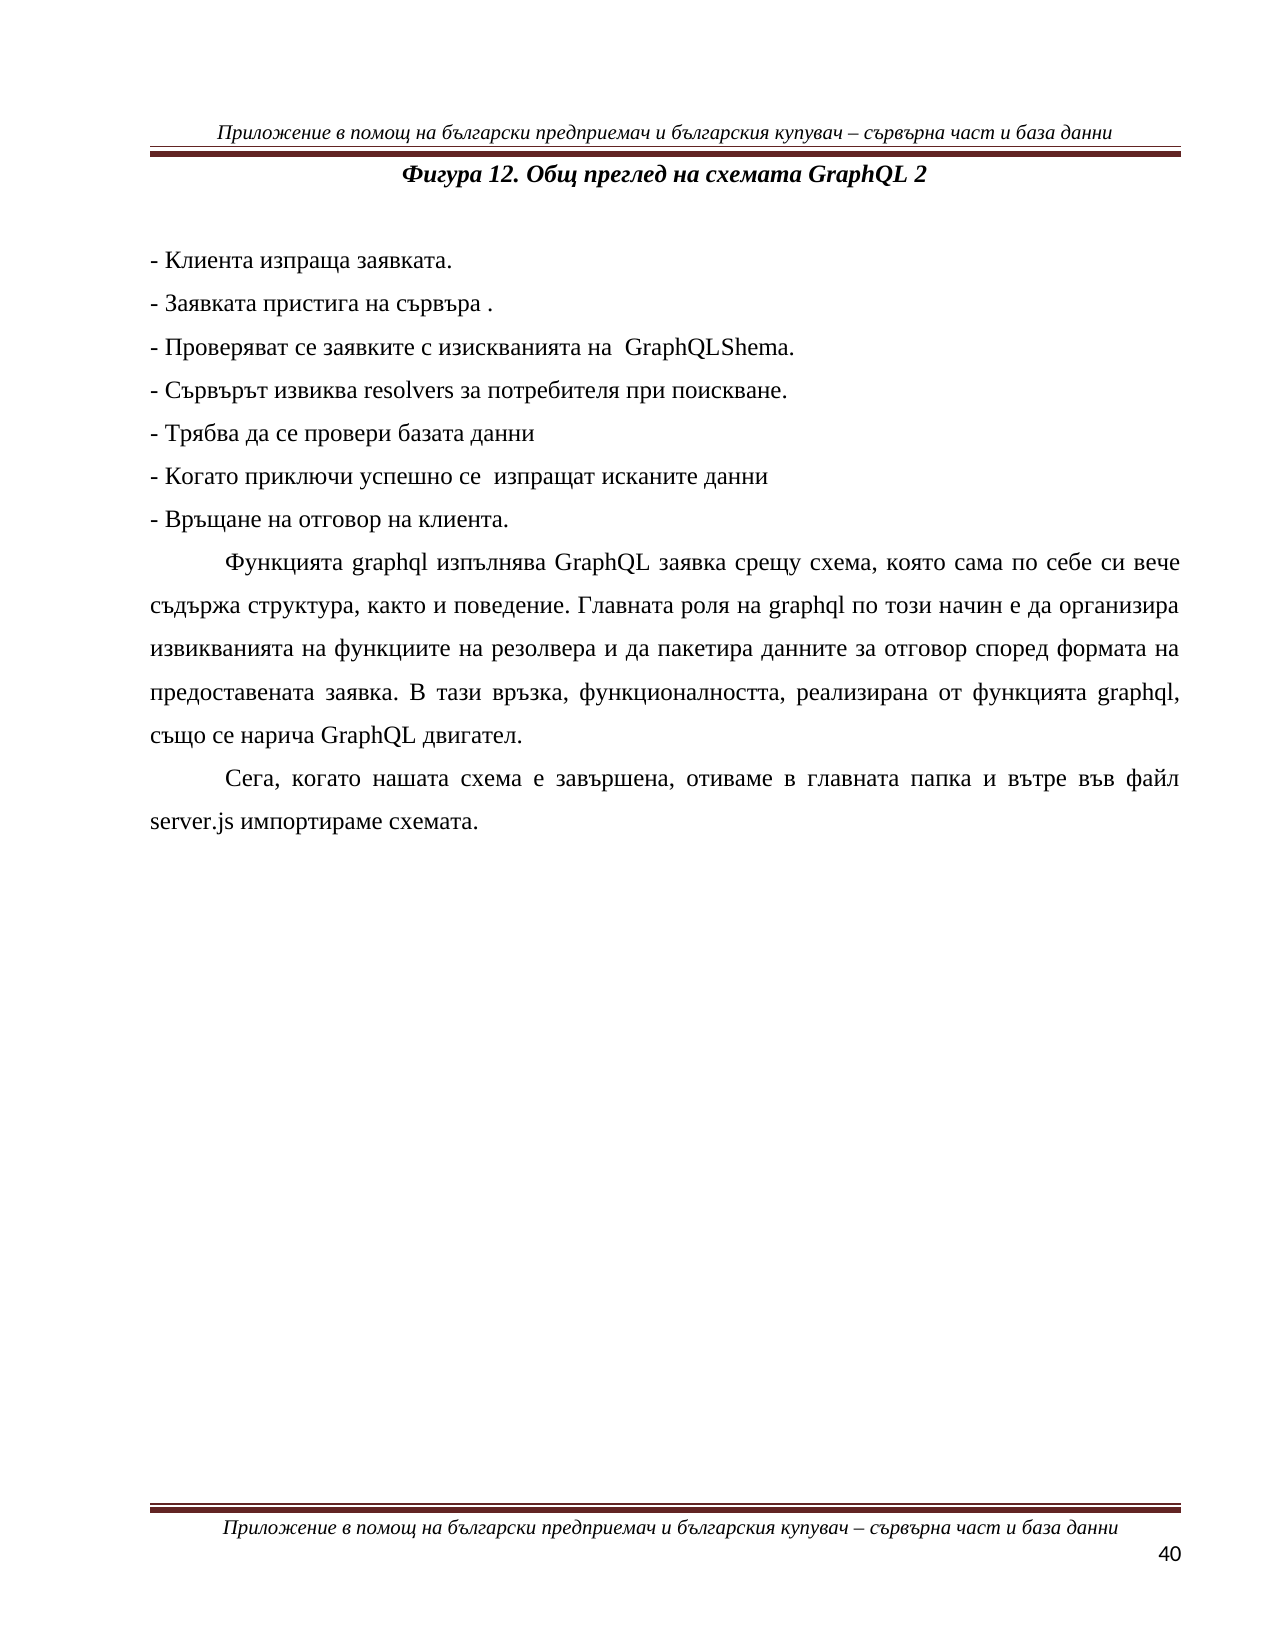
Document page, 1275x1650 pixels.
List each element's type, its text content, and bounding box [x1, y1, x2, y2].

list - Проверяват се заявките с изискванията на GraphQLShema. [150, 332, 1181, 360]
text Сега, когато нашата схема е завършена, отиваме в главната папка и вътре във файл server.js импортираме схемата. [150, 763, 1181, 835]
text - Заявката пристига на сървъра . [150, 288, 1181, 317]
text Функцията graphql изпълнява GraphQL заявка срещу схема, която сама по себе си вече съдържа структура, както и поведение. Главната роля на graphql по този начин е да организира извикванията на функциите на резолвера и да пакетира данните за отговор според формата на предоставената заявка. В тази връзка, функционалността, реализирана от функцията graphql, също се нарича GraphQL двигател. [150, 547, 1181, 748]
list - Когато приключи успешно се изпращат исканите данни [150, 461, 1181, 490]
list - Сървърът извиква resolvers за потребителя при поискване. [150, 375, 1181, 403]
text Фигура 12. Общ преглед на схемата GraphQL 2 [150, 159, 1181, 188]
text - Клиента изпраща заявката. [150, 245, 1181, 274]
text - Трябва да се провери базата данни [150, 418, 1181, 447]
list - Връщане на отговор на клиента. [150, 504, 1181, 533]
